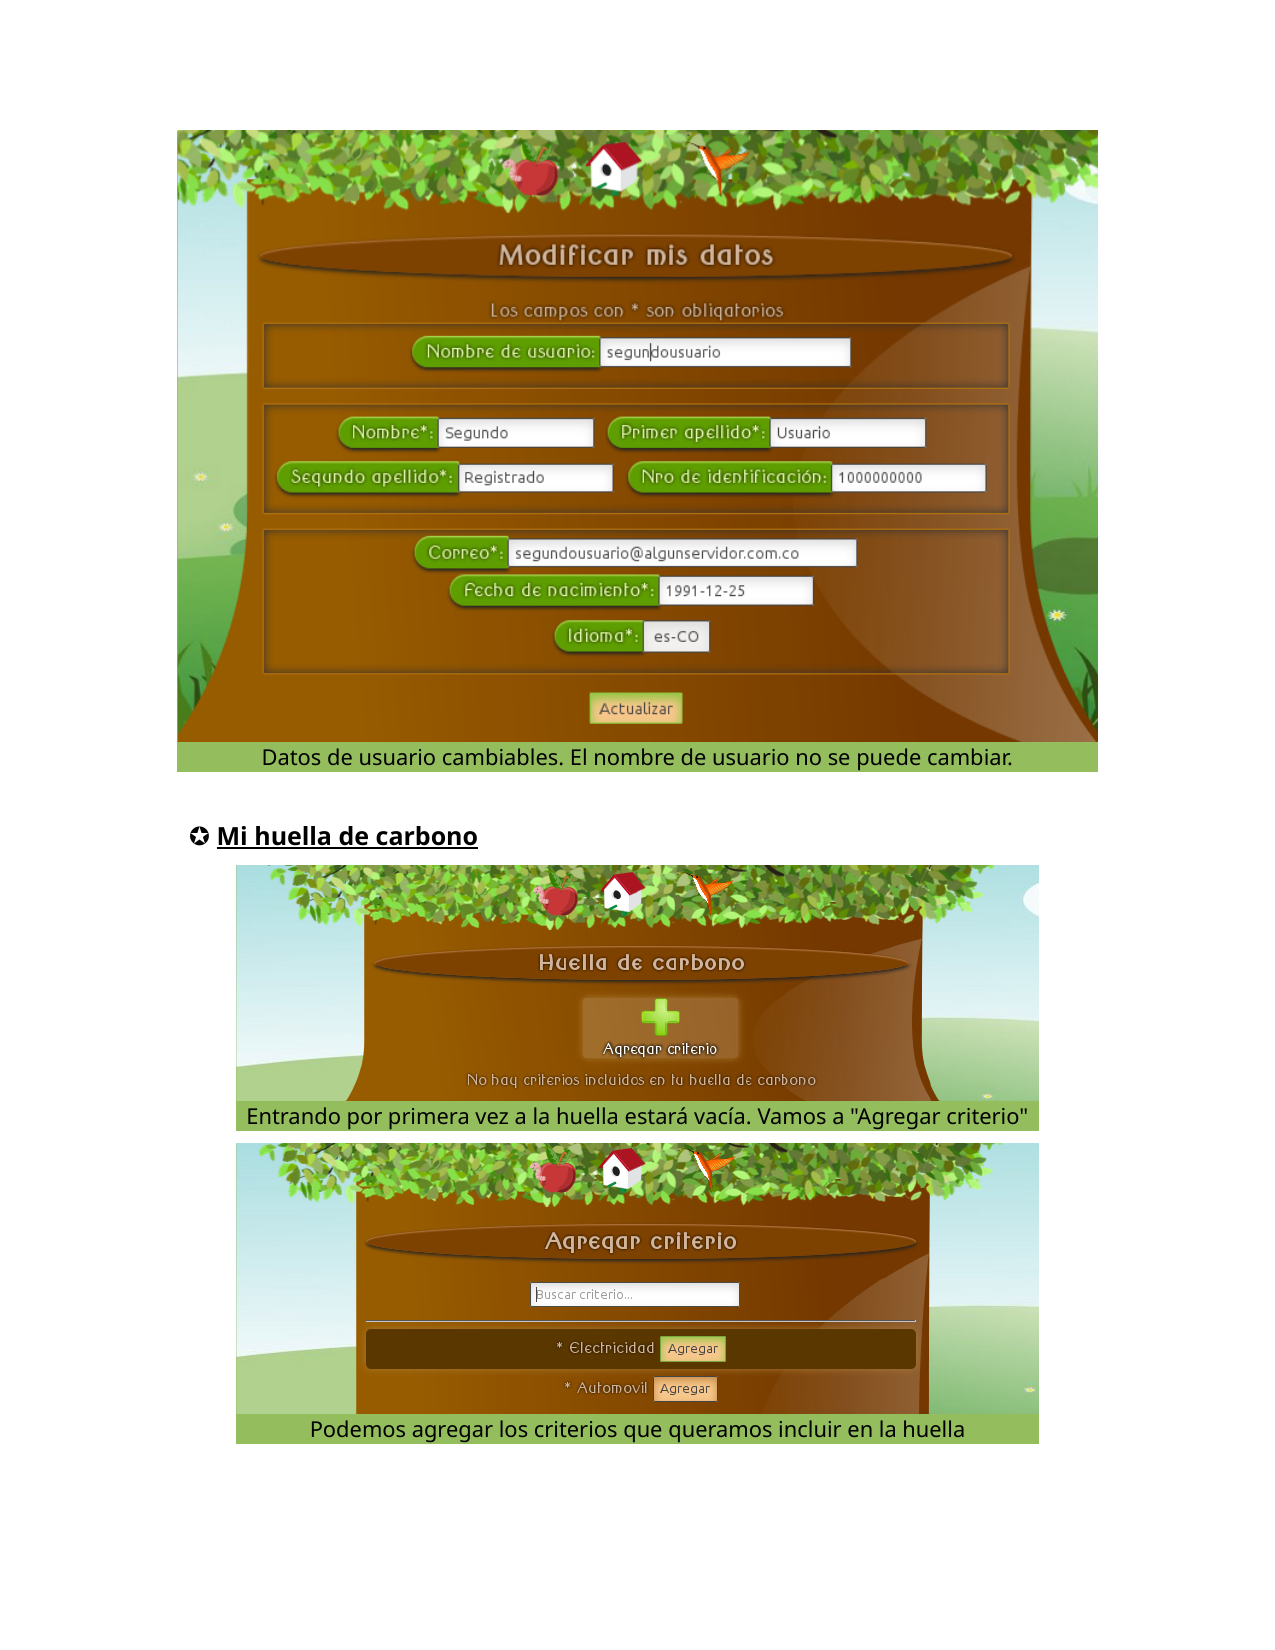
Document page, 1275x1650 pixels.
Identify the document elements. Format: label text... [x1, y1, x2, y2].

picture [236, 1143, 1039, 1414]
picture [236, 865, 1039, 1101]
text Datos de usuario cambiables. El nombre de usuario no se puede cambiar. [177, 742, 1098, 772]
text Entrando por primera vez a la huella estará vacía. Vamos a "Agregar criterio" [236, 1101, 1039, 1131]
subtitle ✪ Mi huella de carbono [189, 818, 1157, 852]
text Podemos agregar los criterios que queramos incluir en la huella [236, 1414, 1039, 1444]
picture [177, 130, 1098, 742]
